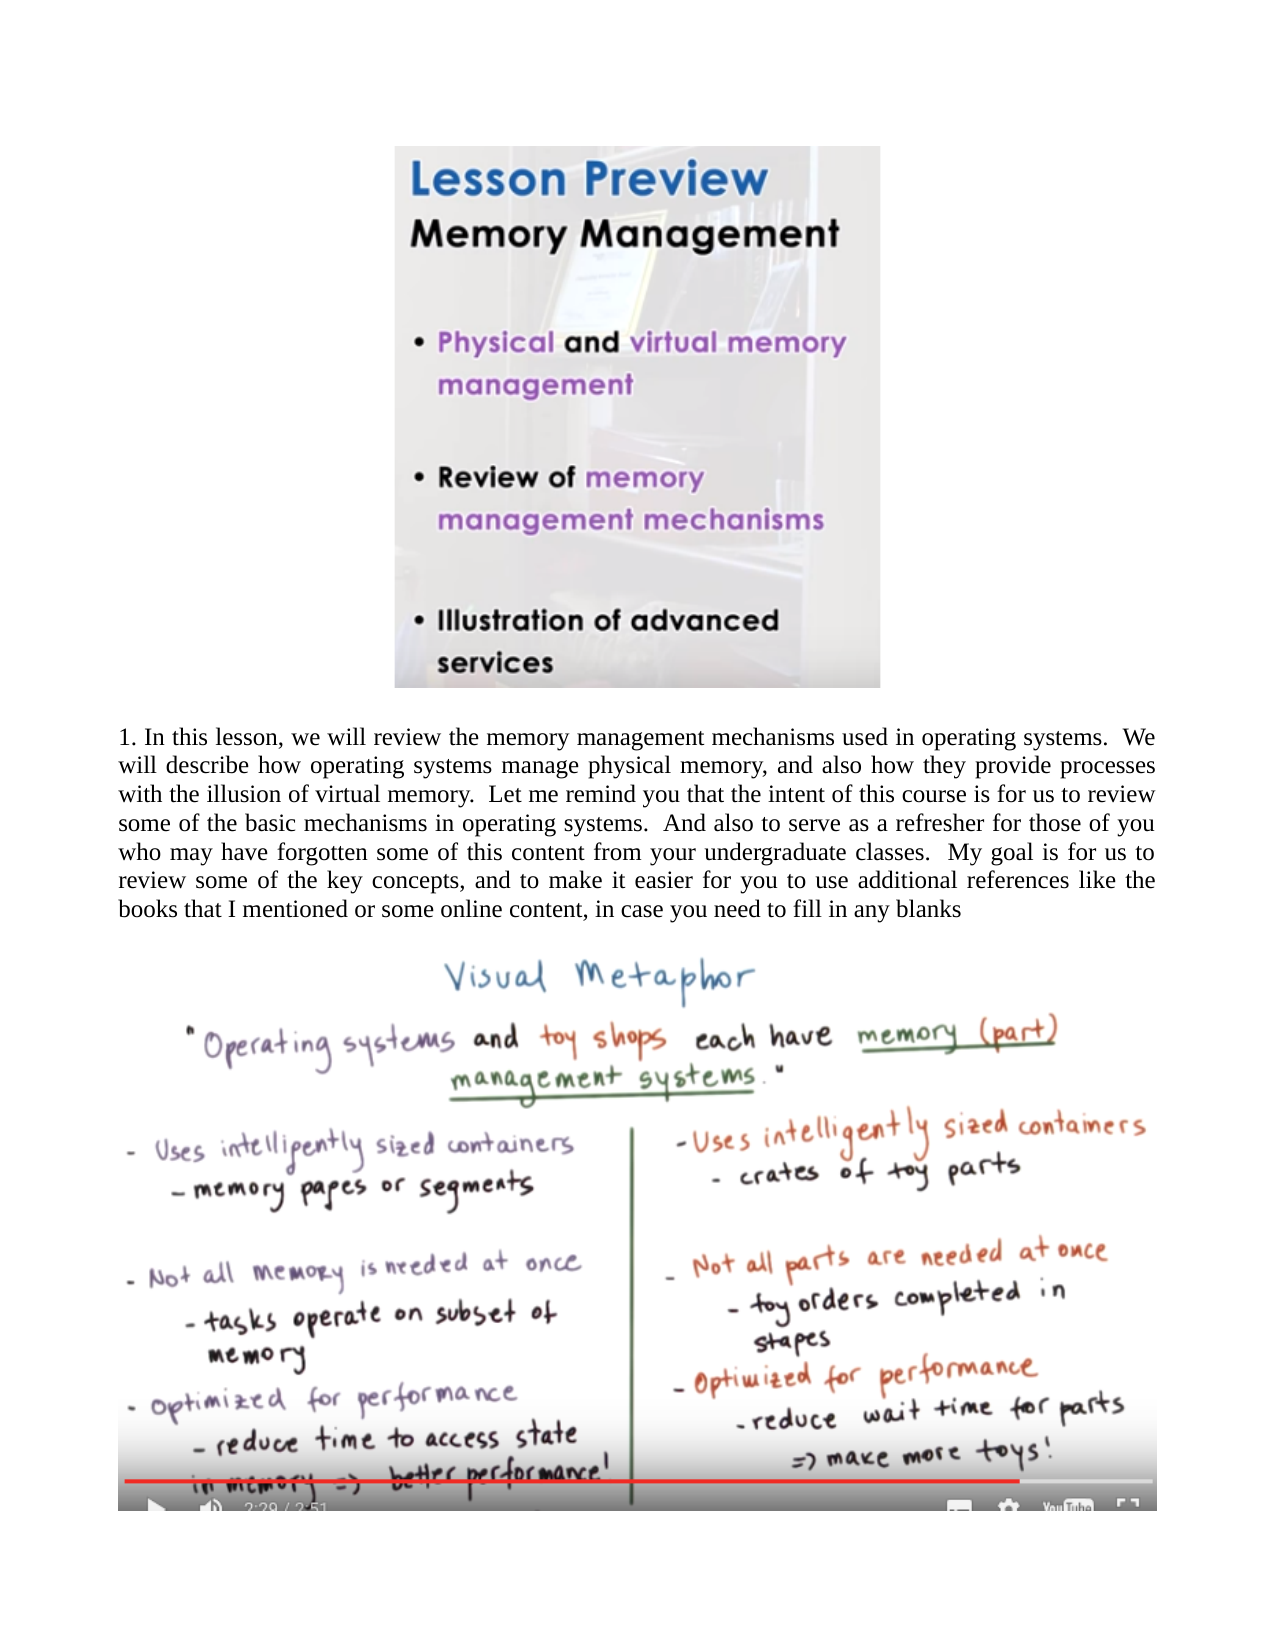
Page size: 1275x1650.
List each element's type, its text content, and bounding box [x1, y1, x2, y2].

text 1. In this lesson, we will review the memory management mechanisms used in operating systems. We will describe how operating systems manage physical memory, and also how they provide processes with the illusion of virtual memory. Let me remind you that the intent of this course is for us to review some of the basic mechanisms in operating systems. And also to serve as a refresher for those of you who may have forgotten some of this content from your undergraduate classes. My goal is for us to review some of the key concepts, and to make it easier for you to use additional references like the books that I mentioned or some online content, in case you need to fill in any blanks [118, 722, 1157, 923]
picture [394, 146, 881, 688]
picture [118, 951, 1157, 1511]
